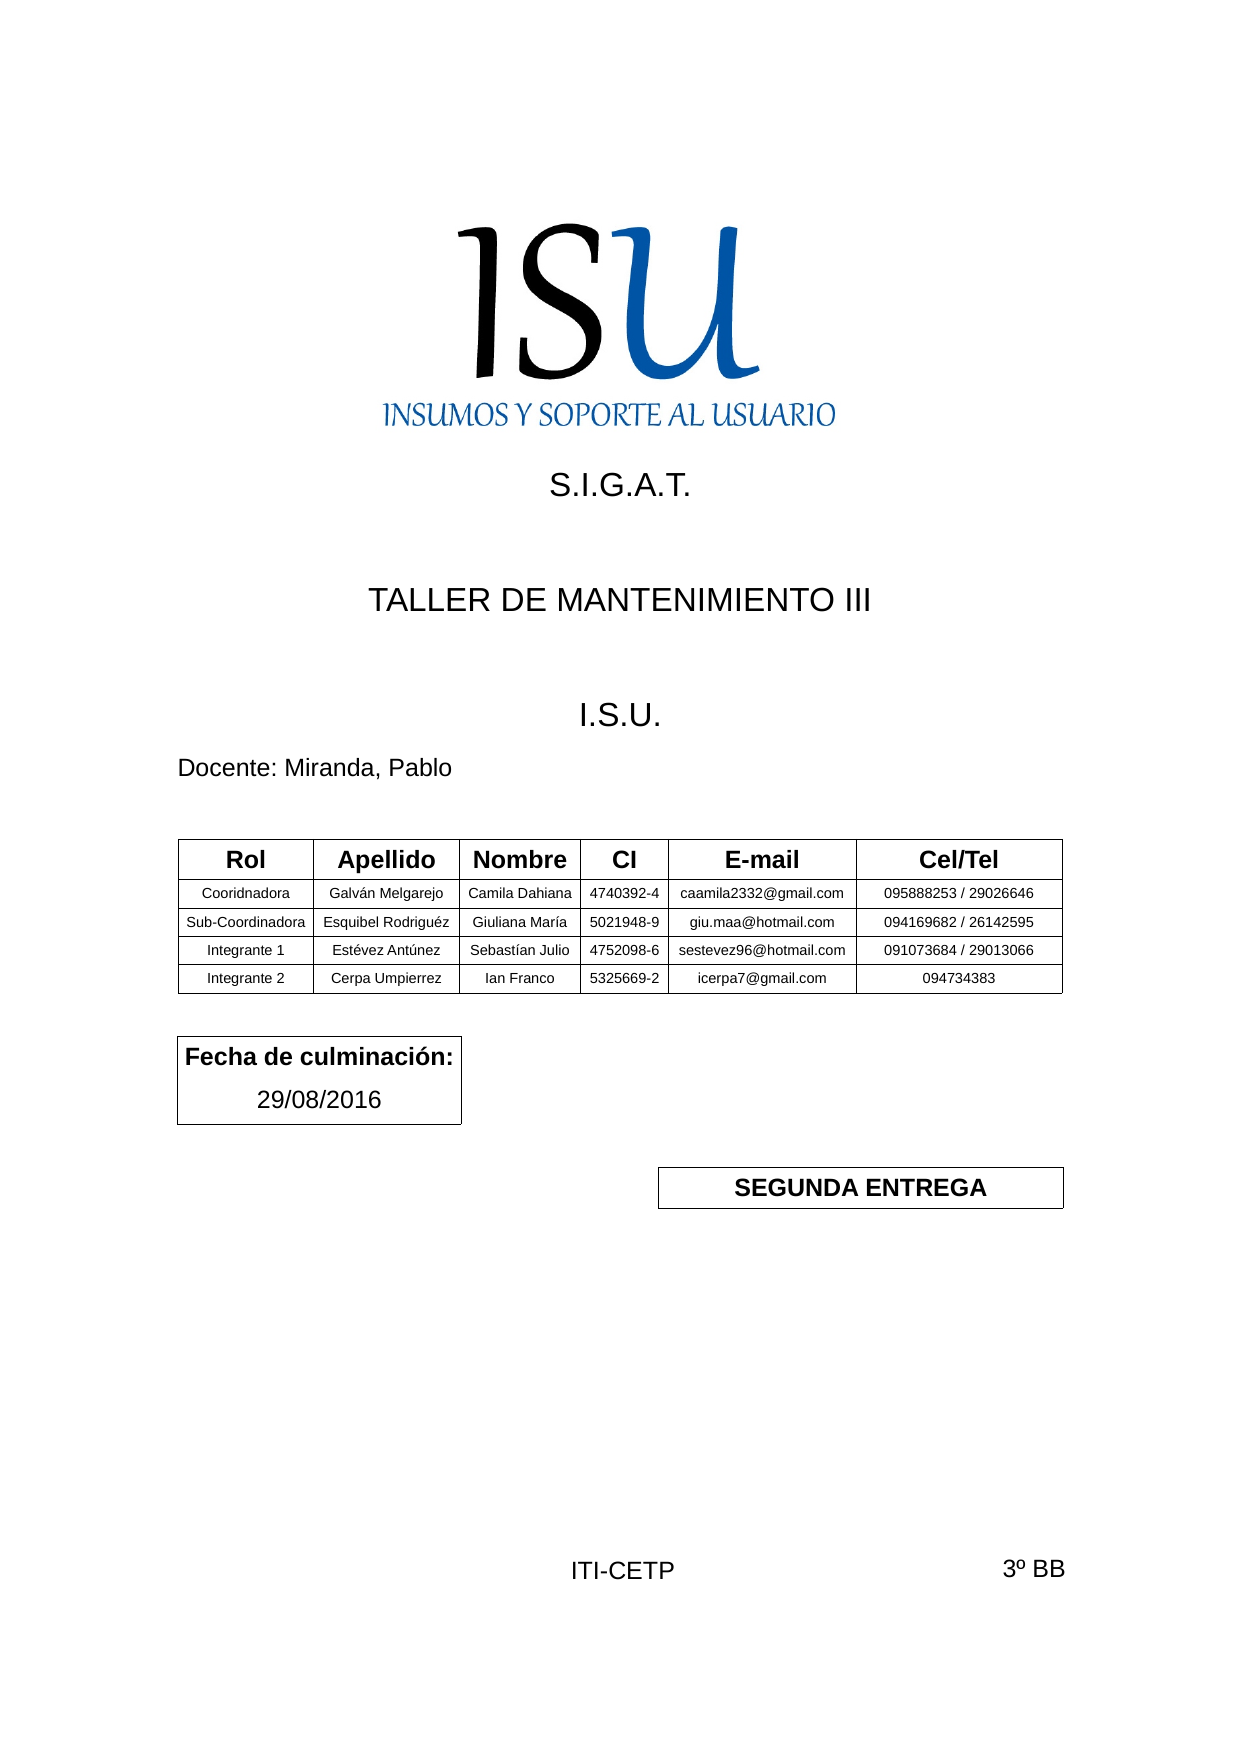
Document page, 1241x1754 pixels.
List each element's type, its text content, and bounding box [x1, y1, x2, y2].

table_cell Integrante 2 [179, 965, 313, 993]
table_cell sestevez96@hotmail.com [669, 937, 856, 964]
text TALLER DE MANTENIMIENTO III [177, 580, 1063, 618]
text S.I.G.A.T. [177, 465, 1063, 503]
table_cell Integrante 1 [179, 937, 313, 964]
table_cell caamila2332@gmail.com [669, 880, 856, 908]
table_cell 4752098-6 [581, 937, 668, 964]
table_header Fecha de culminación: 29/08/2016 [178, 1037, 461, 1124]
table_cell Galván Melgarejo [314, 880, 459, 908]
table_cell Esquibel Rodriguéz [314, 909, 459, 936]
table_cell 094169682 / 26142595 [857, 909, 1062, 936]
table_cell Giuliana María [460, 909, 580, 936]
table_cell Sub-Coordinadora [179, 909, 313, 936]
table_cell Ian Franco [460, 965, 580, 993]
table_cell 5021948-9 [581, 909, 668, 936]
table_cell 091073684 / 29013066 [857, 937, 1062, 964]
table_header SEGUNDA ENTREGA [659, 1168, 1063, 1207]
table_cell icerpa7@gmail.com [669, 965, 856, 993]
table_cell giu.maa@hotmail.com [669, 909, 856, 936]
table_cell Sebastían Julio [460, 937, 580, 964]
text I.S.U. [177, 695, 1063, 733]
table_header Apellido [314, 840, 459, 879]
table_cell 4740392-4 [581, 880, 668, 908]
table_header CI [581, 840, 668, 879]
table_cell Cerpa Umpierrez [314, 965, 459, 993]
text Docente: Miranda, Pablo [177, 753, 1063, 781]
table_cell Estévez Antúnez [314, 937, 459, 964]
table_cell 095888253 / 29026646 [857, 880, 1062, 908]
table_cell Camila Dahiana [460, 880, 580, 908]
table_cell 5325669-2 [581, 965, 668, 993]
table_header Nombre [460, 840, 580, 879]
picture [354, 178, 870, 465]
table_cell Cooridnadora [179, 880, 313, 908]
table_header Cel/Tel [857, 840, 1062, 879]
table_cell 094734383 [857, 965, 1062, 993]
table_header Rol [179, 840, 313, 879]
table_header E-mail [669, 840, 856, 879]
